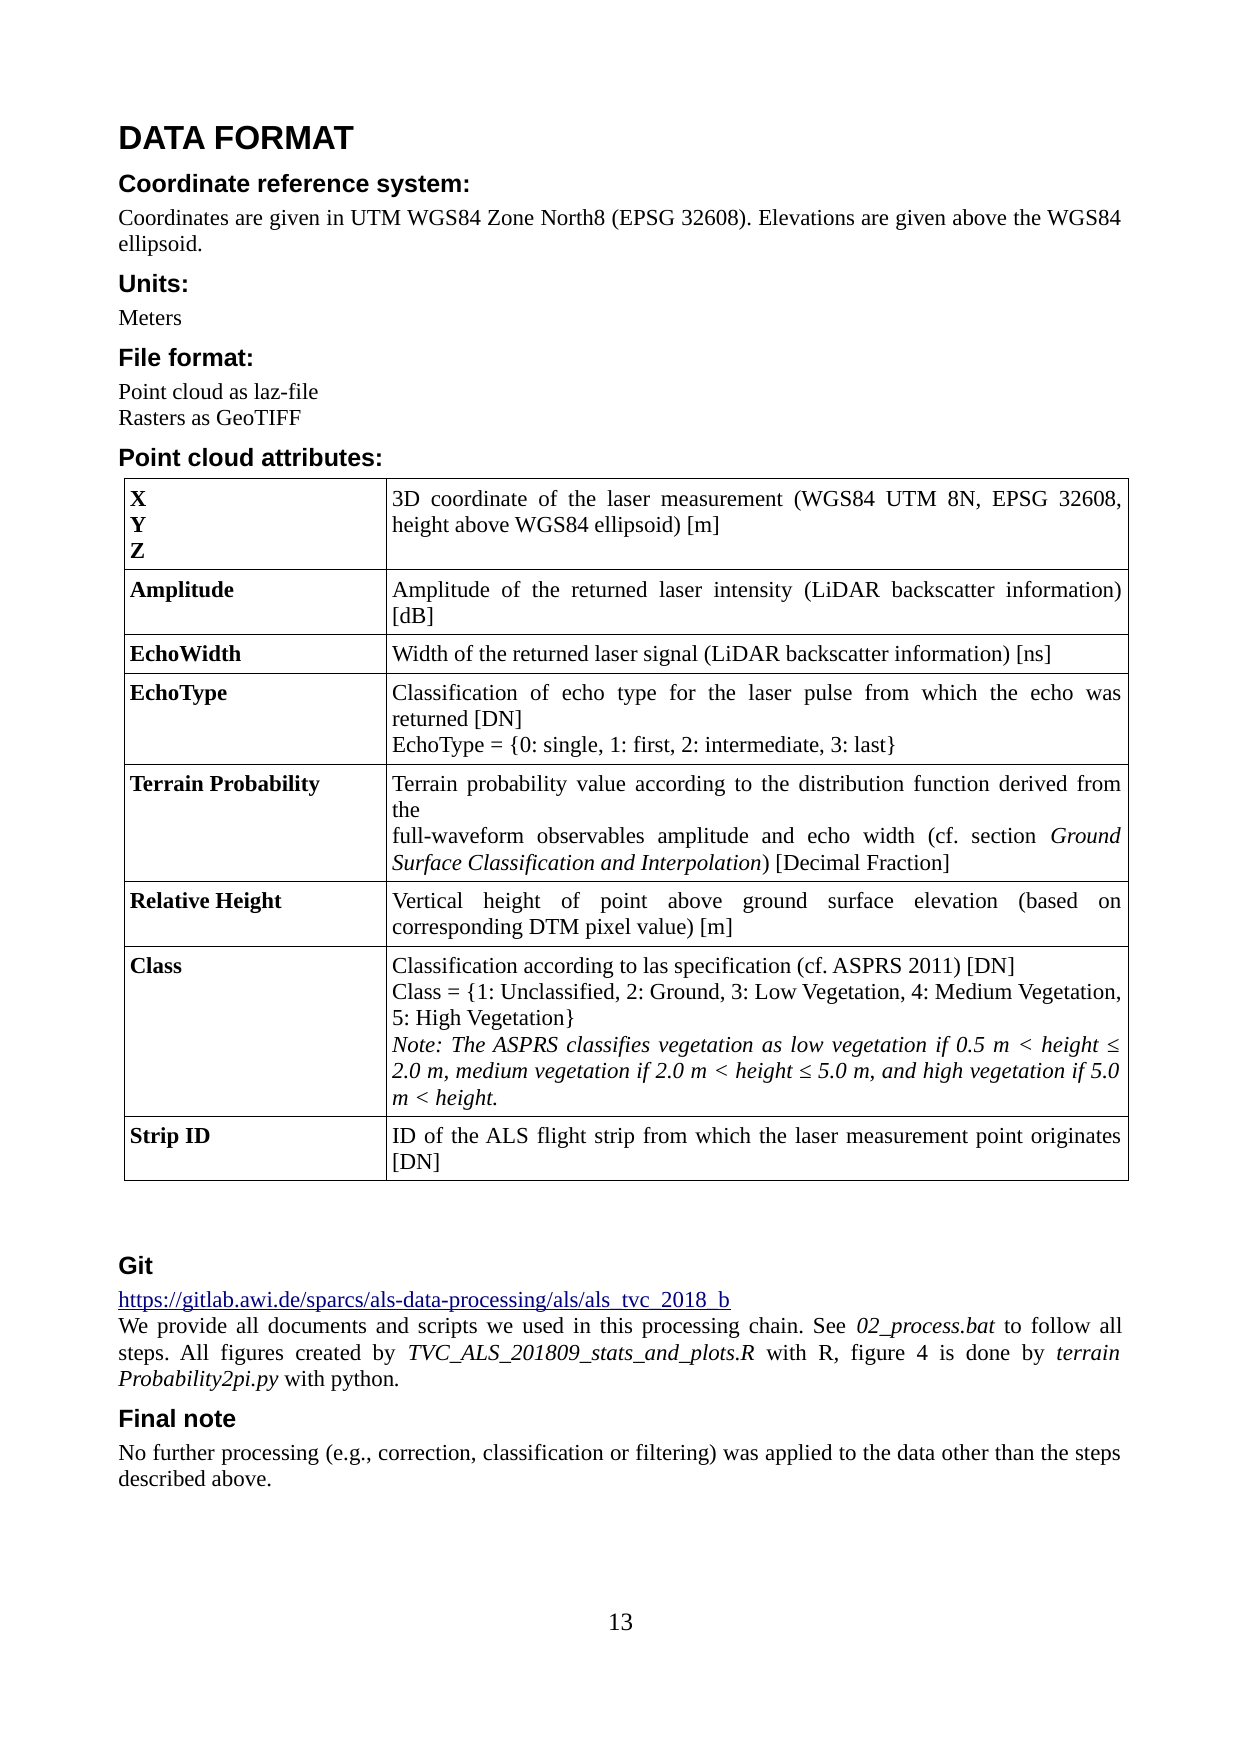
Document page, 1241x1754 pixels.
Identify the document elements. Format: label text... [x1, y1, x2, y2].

table_cell Classification of echo type for the laser pulse from which the echo was returned [DN] EchoType = {0: single, 1: first, 2: intermediate, 3: last} [387, 674, 1128, 763]
text Point cloud as laz-file [118, 378, 1122, 404]
table_cell Class [125, 947, 386, 1116]
table_cell Classification according to las specification (cf. ASPRS 2011) [DN] Class = {1: Unclassified, 2: Ground, 3: Low Vegetation, 4: Medium Vegetation, 5: High Vegetation} Note: The ASPRS classifies vegetation as low vegetation if 0.5 m < height ≤ 2.0 m, medium vegetation if 2.0 m < height ≤ 5.0 m, and high vegetation if 5.0 m < height. [387, 947, 1128, 1116]
table_cell Relative Height [125, 882, 386, 946]
table_cell EchoType [125, 674, 386, 763]
text Meters [118, 304, 1122, 331]
table_cell Terrain probability value according to the distribution function derived from the full-waveform observables amplitude and echo width (cf. section Ground Surface Classification and Interpolation) [Decimal Fraction] [387, 765, 1128, 881]
text No further processing (e.g., correction, classification or filtering) was applied to the data other than the steps described above. [118, 1439, 1122, 1491]
table_cell Vertical height of point above ground surface elevation (based on corresponding DTM pixel value) [m] [387, 882, 1128, 946]
text https://gitlab.awi.de/sparcs/als-data-processing/als/als_tvc_2018_b [118, 1286, 1122, 1312]
subtitle Git [118, 1251, 1122, 1279]
table_cell EchoWidth [125, 635, 386, 672]
table_header 3D coordinate of the laser measurement (WGS84 UTM 8N, EPSG 32608, height above WGS84 ellipsoid) [m] [387, 479, 1128, 569]
subtitle Units: [118, 269, 1122, 298]
text Coordinates are given in UTM WGS84 Zone North8 (EPSG 32608). Elevations are given above the WGS84 ellipsoid. [118, 204, 1122, 257]
table_cell Terrain Probability [125, 765, 386, 881]
table_header X Y Z [125, 479, 386, 569]
table_cell Amplitude [125, 570, 386, 634]
subtitle Point cloud attributes: [118, 443, 1122, 472]
subtitle Coordinate reference system: [118, 169, 1122, 198]
text We provide all documents and scripts we used in this processing chain. See 02_process.bat to follow all steps. All figures created by TVC_ALS_201809_stats_and_plots.R with R, figure 4 is done by terrain Probability2pi.py with python. [118, 1312, 1122, 1391]
table_cell Strip ID [125, 1117, 386, 1180]
subtitle Final note [118, 1404, 1122, 1432]
subtitle DATA FORMAT [118, 118, 1122, 157]
table_cell Amplitude of the returned laser intensity (LiDAR backscatter information) [dB] [387, 570, 1128, 634]
subtitle File format: [118, 343, 1122, 372]
table_cell ID of the ALS flight strip from which the laser measurement point originates [DN] [387, 1117, 1128, 1180]
text Rasters as GeoTIFF [118, 404, 1122, 431]
table_cell Width of the returned laser signal (LiDAR backscatter information) [ns] [387, 635, 1128, 672]
